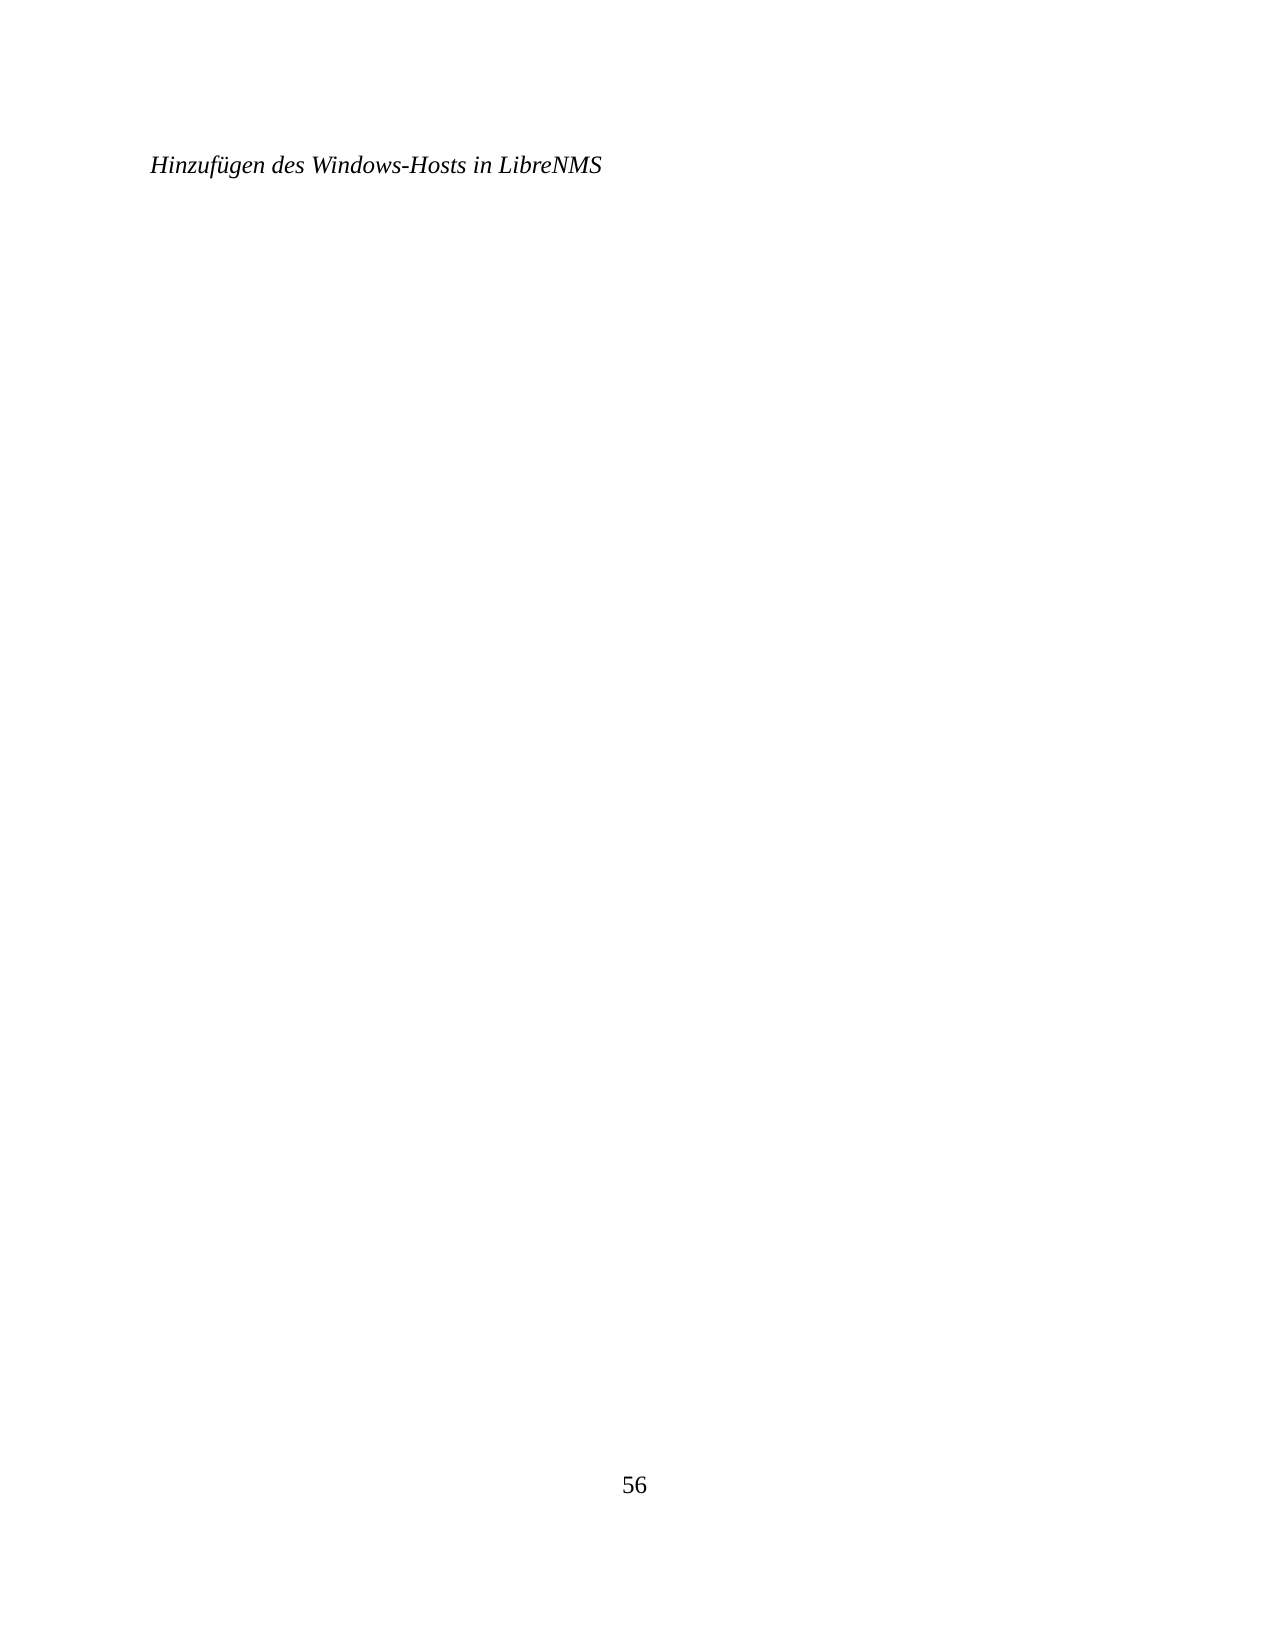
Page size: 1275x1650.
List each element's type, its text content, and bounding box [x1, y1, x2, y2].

text Hinzufügen des Windows-Hosts in LibreNMS [150, 150, 1125, 179]
